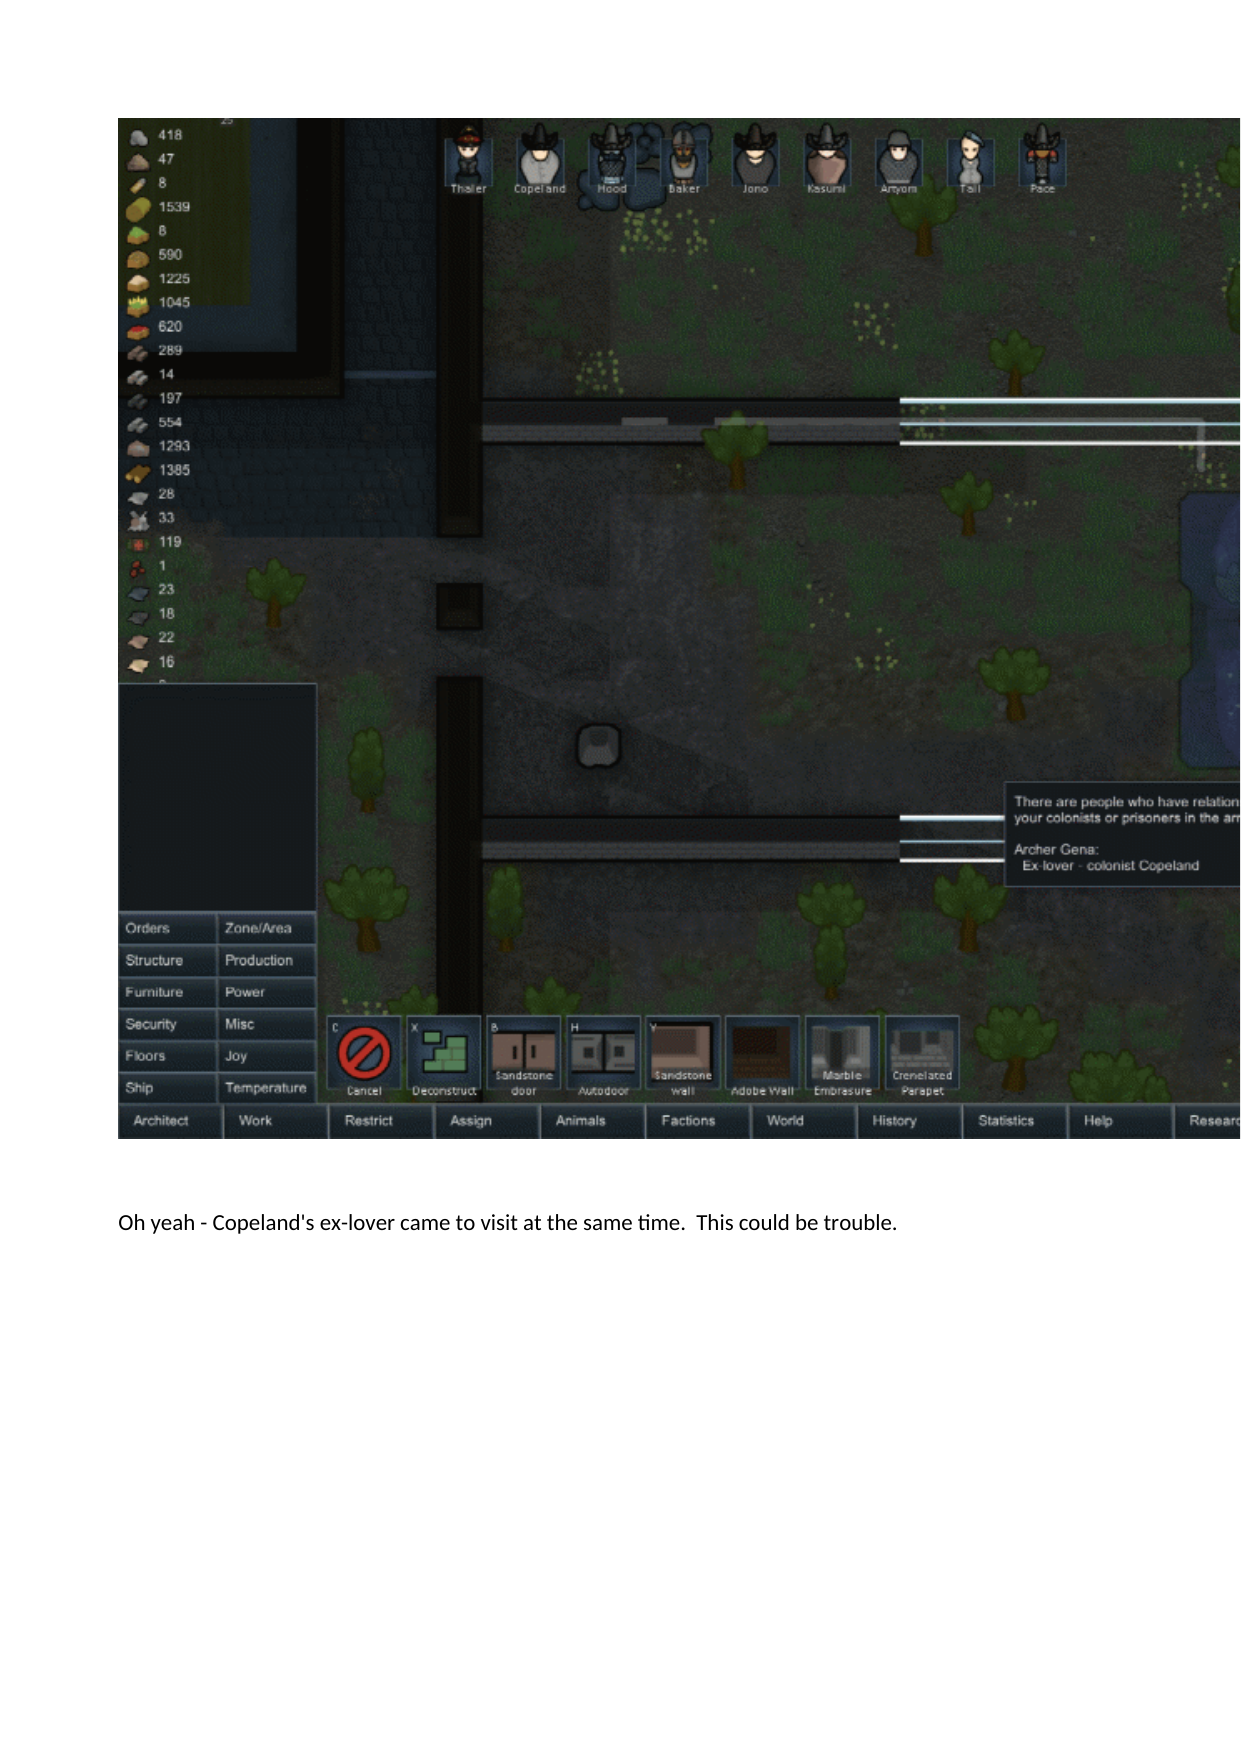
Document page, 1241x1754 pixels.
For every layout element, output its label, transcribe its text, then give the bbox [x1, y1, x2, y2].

text Oh yeah - Copeland's ex-lover came to visit at the same time. This could be trouble. [118, 1208, 1122, 1236]
